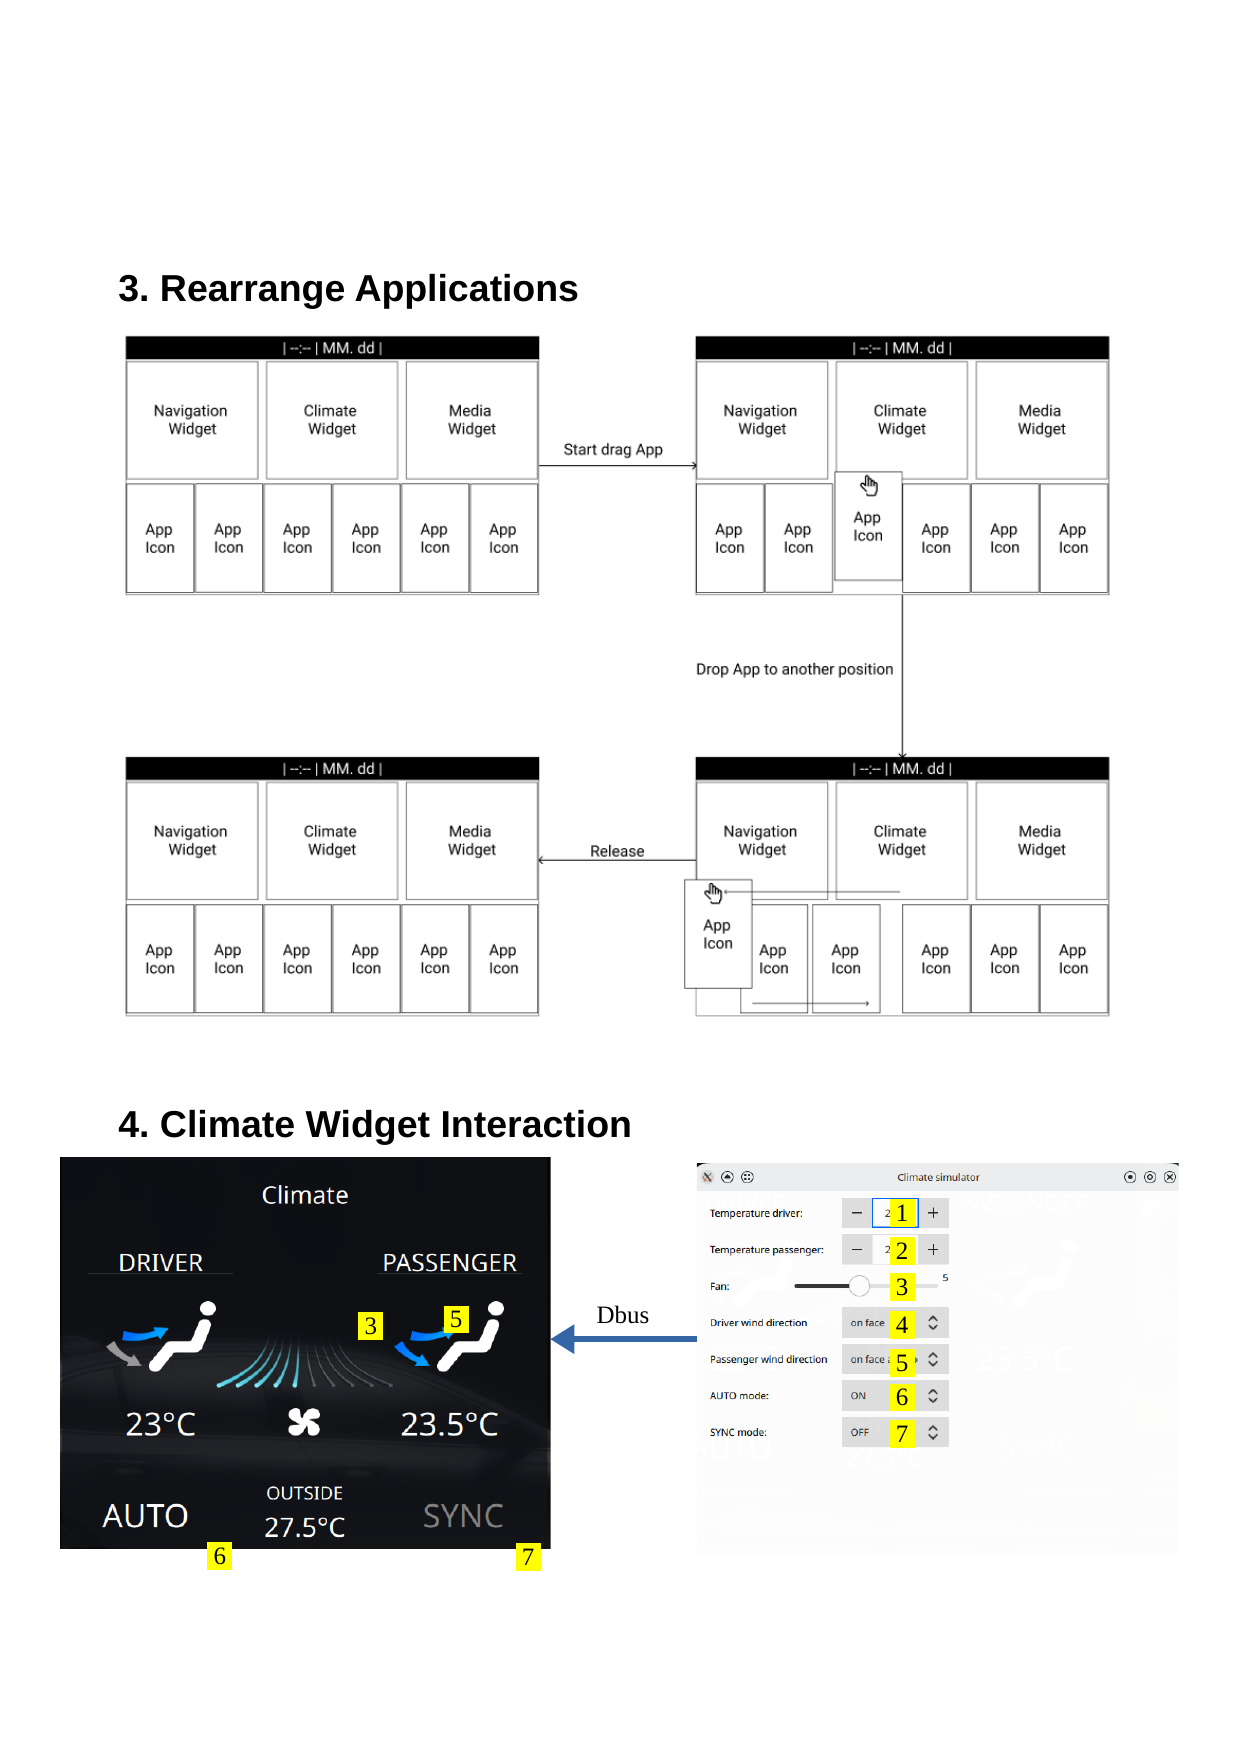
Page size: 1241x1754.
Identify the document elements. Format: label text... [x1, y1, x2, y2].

subtitle 3. Rearrange Applications [118, 266, 1122, 309]
table_header [620, 1158, 1122, 1336]
table_header [118, 1341, 620, 1588]
table_header [551, 1158, 620, 1338]
picture [60, 1157, 551, 1549]
picture [696, 1163, 1179, 1554]
table_header [620, 1342, 1122, 1588]
subtitle 4. Climate Widget Interaction [118, 1102, 1122, 1145]
picture [114, 319, 1119, 1027]
